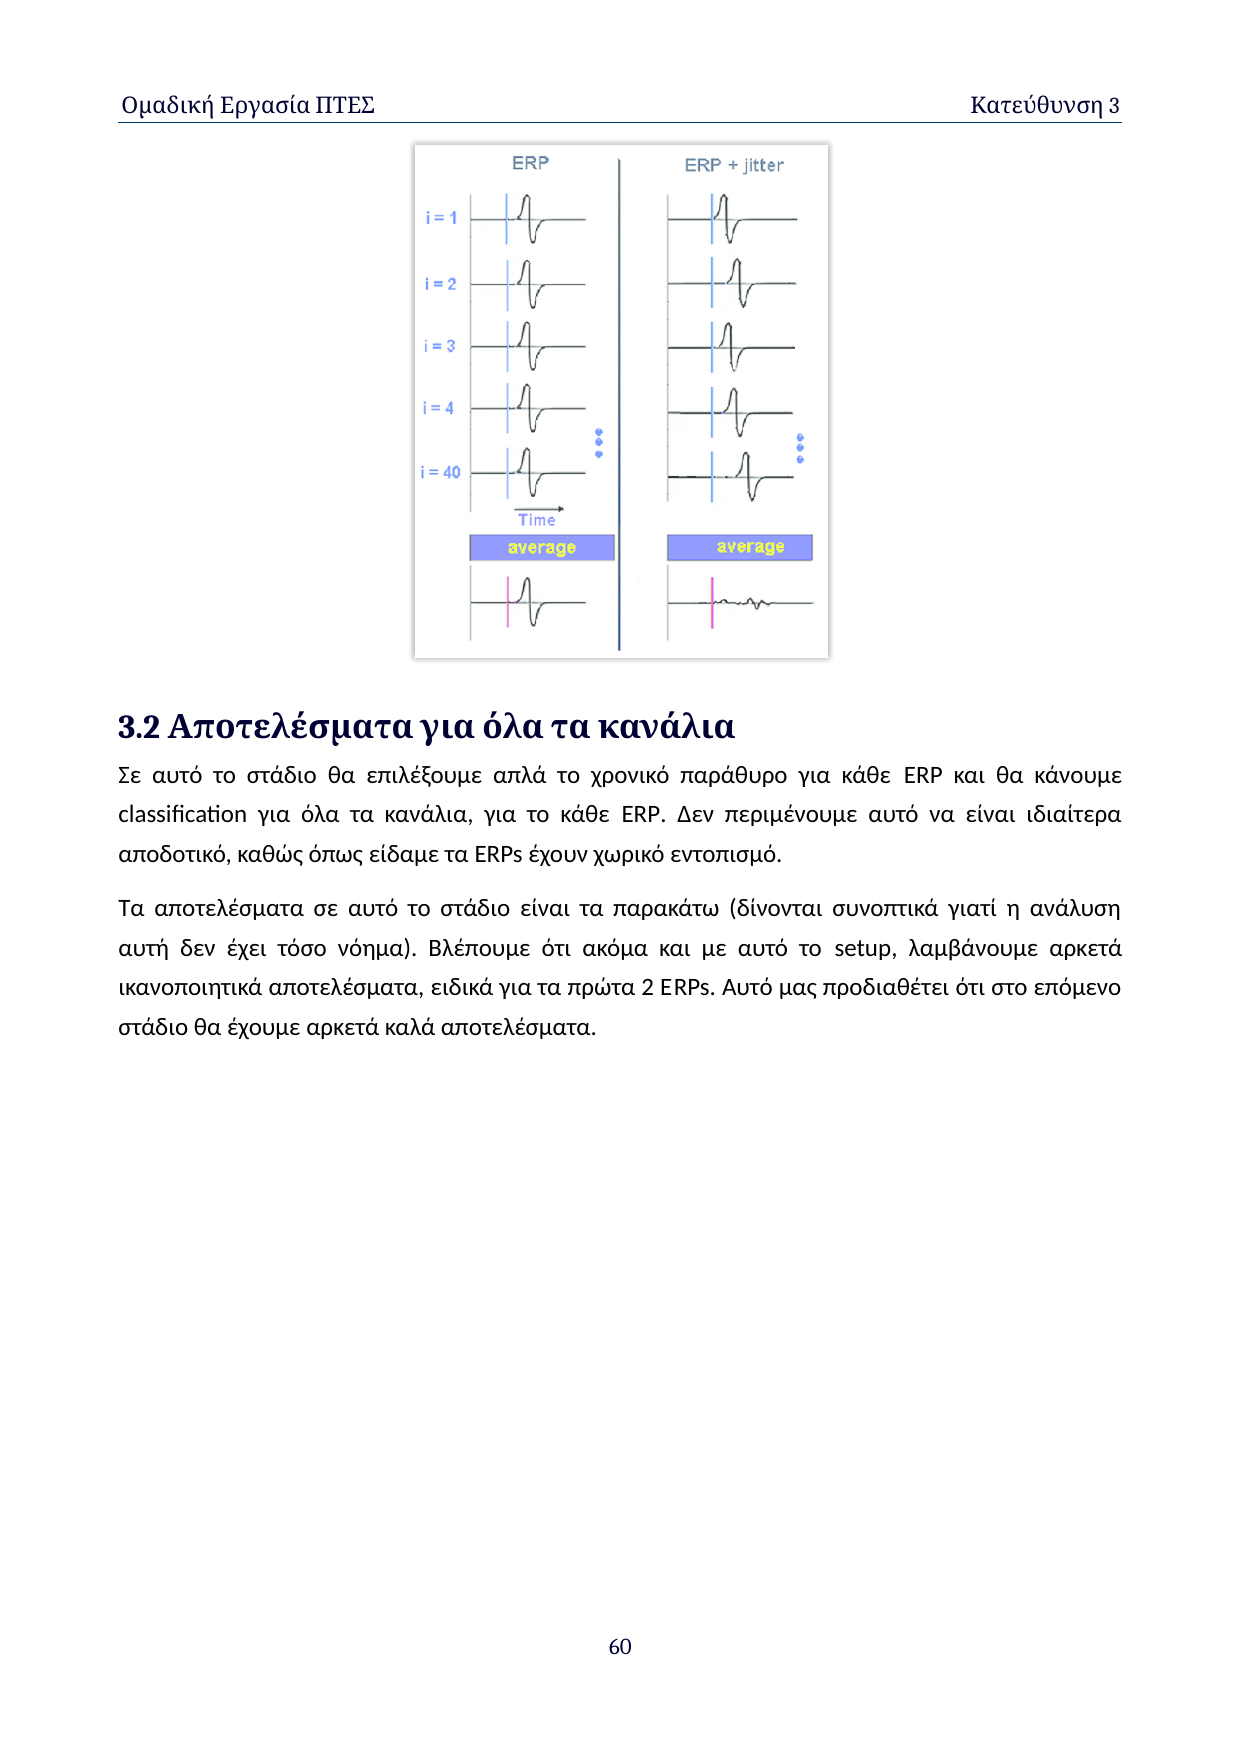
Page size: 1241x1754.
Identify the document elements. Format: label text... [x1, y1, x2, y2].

picture [407, 137, 834, 664]
subtitle Αποτελέσματα για όλα τα κανάλια [118, 708, 1122, 746]
text Τα αποτελέσματα σε αυτό το στάδιο είναι τα παρακάτω (δίνονται συνοπτικά γιατί η ανάλυση αυτή δεν έχει τόσο νόημα). Βλέπουμε ότι ακόμα και με αυτό το setup, λαμβάνουμε αρκετά ικανοποιητικά αποτελέσματα, ειδικά για τα πρώτα 2 ΕRPs. Αυτό μας προδιαθέτει ότι στο επόμενο στάδιο θα έχουμε αρκετά καλά αποτελέσματα. [118, 892, 1122, 1041]
text Σε αυτό το στάδιο θα επιλέξουμε απλά το χρονικό παράθυρο για κάθε ERP και θα κάνουμε classification για όλα τα κανάλια, για το κάθε ERP. Δεν περιμένουμε αυτό να είναι ιδιαίτερα αποδοτικό, καθώς όπως είδαμε τα ERPs έχουν χωρικό εντοπισμό. [118, 759, 1122, 868]
